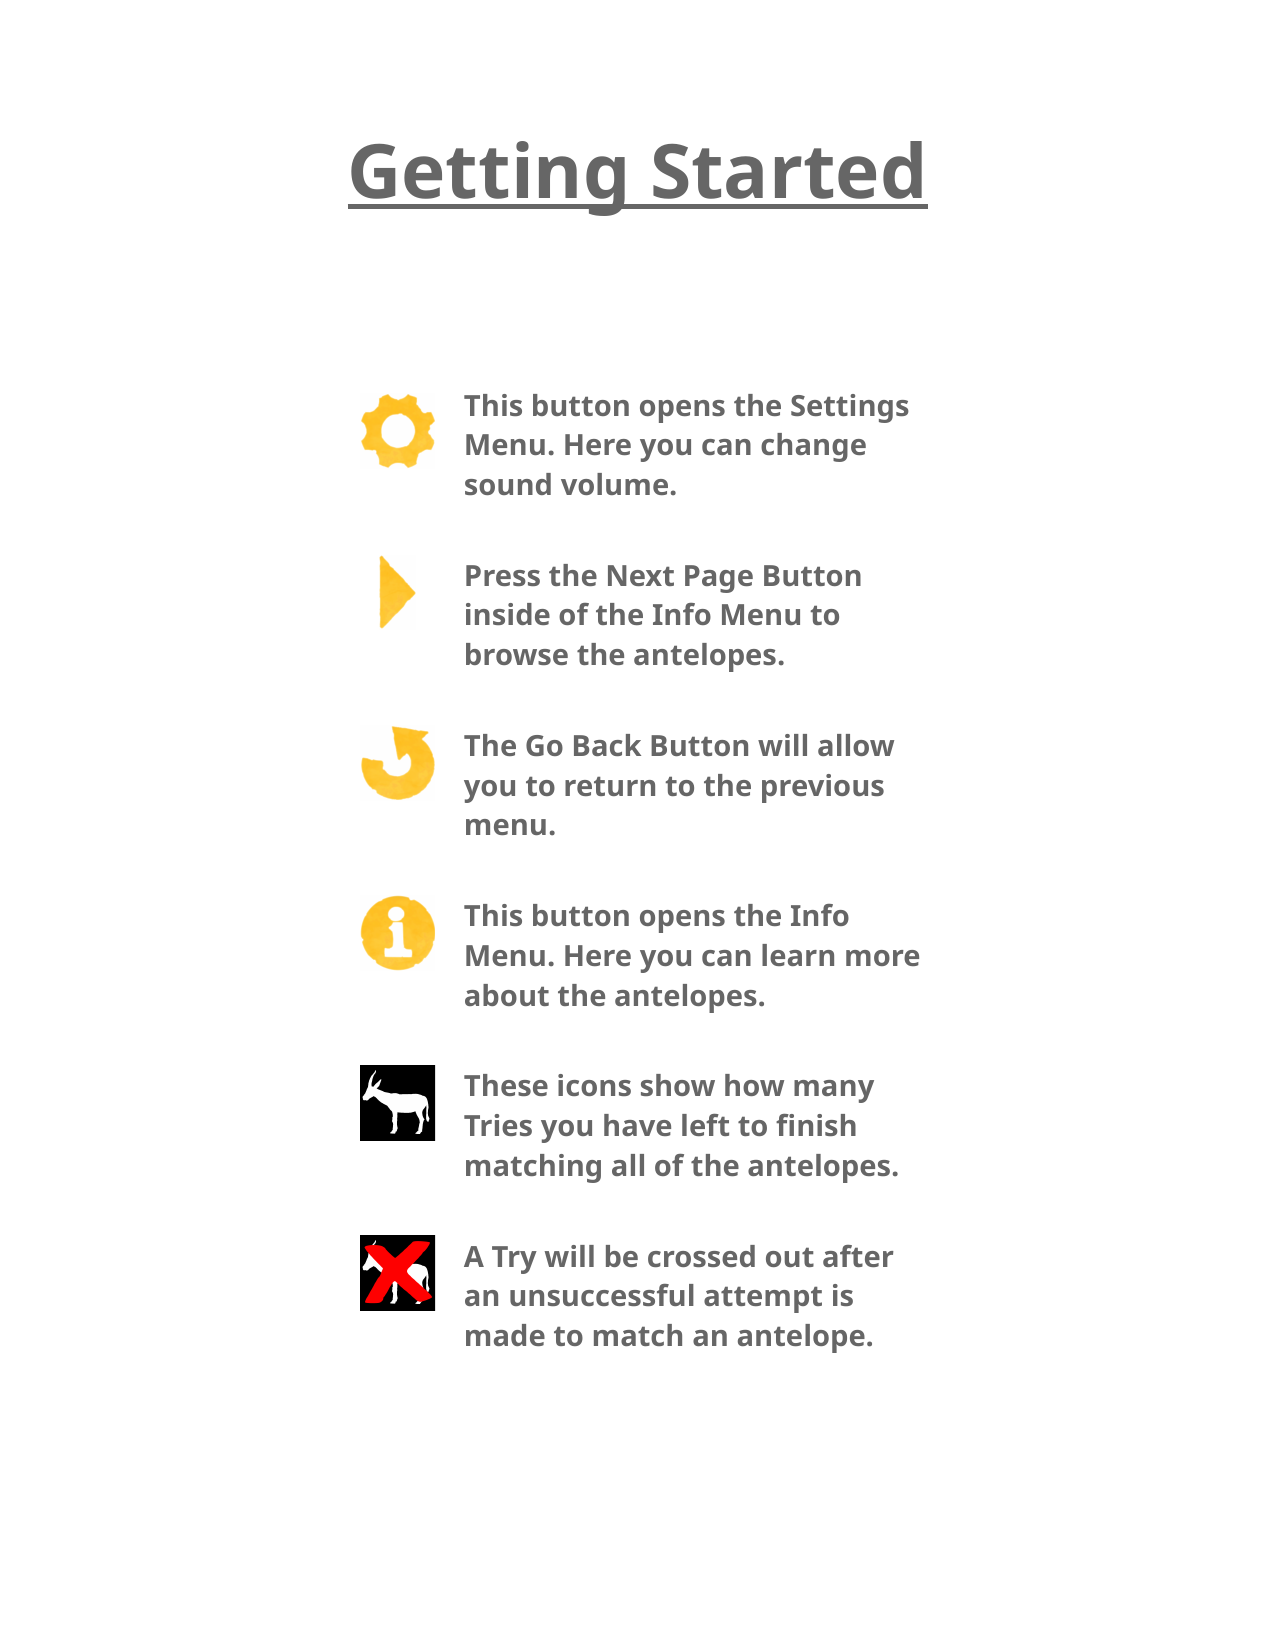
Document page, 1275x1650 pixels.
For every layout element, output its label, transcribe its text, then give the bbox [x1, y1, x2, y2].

table_cell [338, 890, 458, 1060]
table_cell A Try will be crossed out after an unsuccessful attempt is made to match an antelope. [458, 1230, 937, 1361]
table_cell [338, 1230, 458, 1361]
table_cell Press the Next Page Button inside of the Info Menu to browse the antelopes. [458, 549, 937, 719]
table_cell This button opens the Info Menu. Here you can learn more about the antelopes. [458, 890, 937, 1060]
text Getting Started [118, 118, 1157, 220]
table_cell [338, 1060, 458, 1230]
table_cell These icons show how many Tries you have left to finish matching all of the antelopes. [458, 1060, 937, 1230]
table_cell [338, 720, 458, 890]
table_header This button opens the Settings Menu. Here you can change sound volume. [458, 379, 937, 549]
table_header [338, 379, 458, 549]
table_cell [338, 549, 458, 719]
table_cell The Go Back Button will allow you to return to the previous menu. [458, 720, 937, 890]
